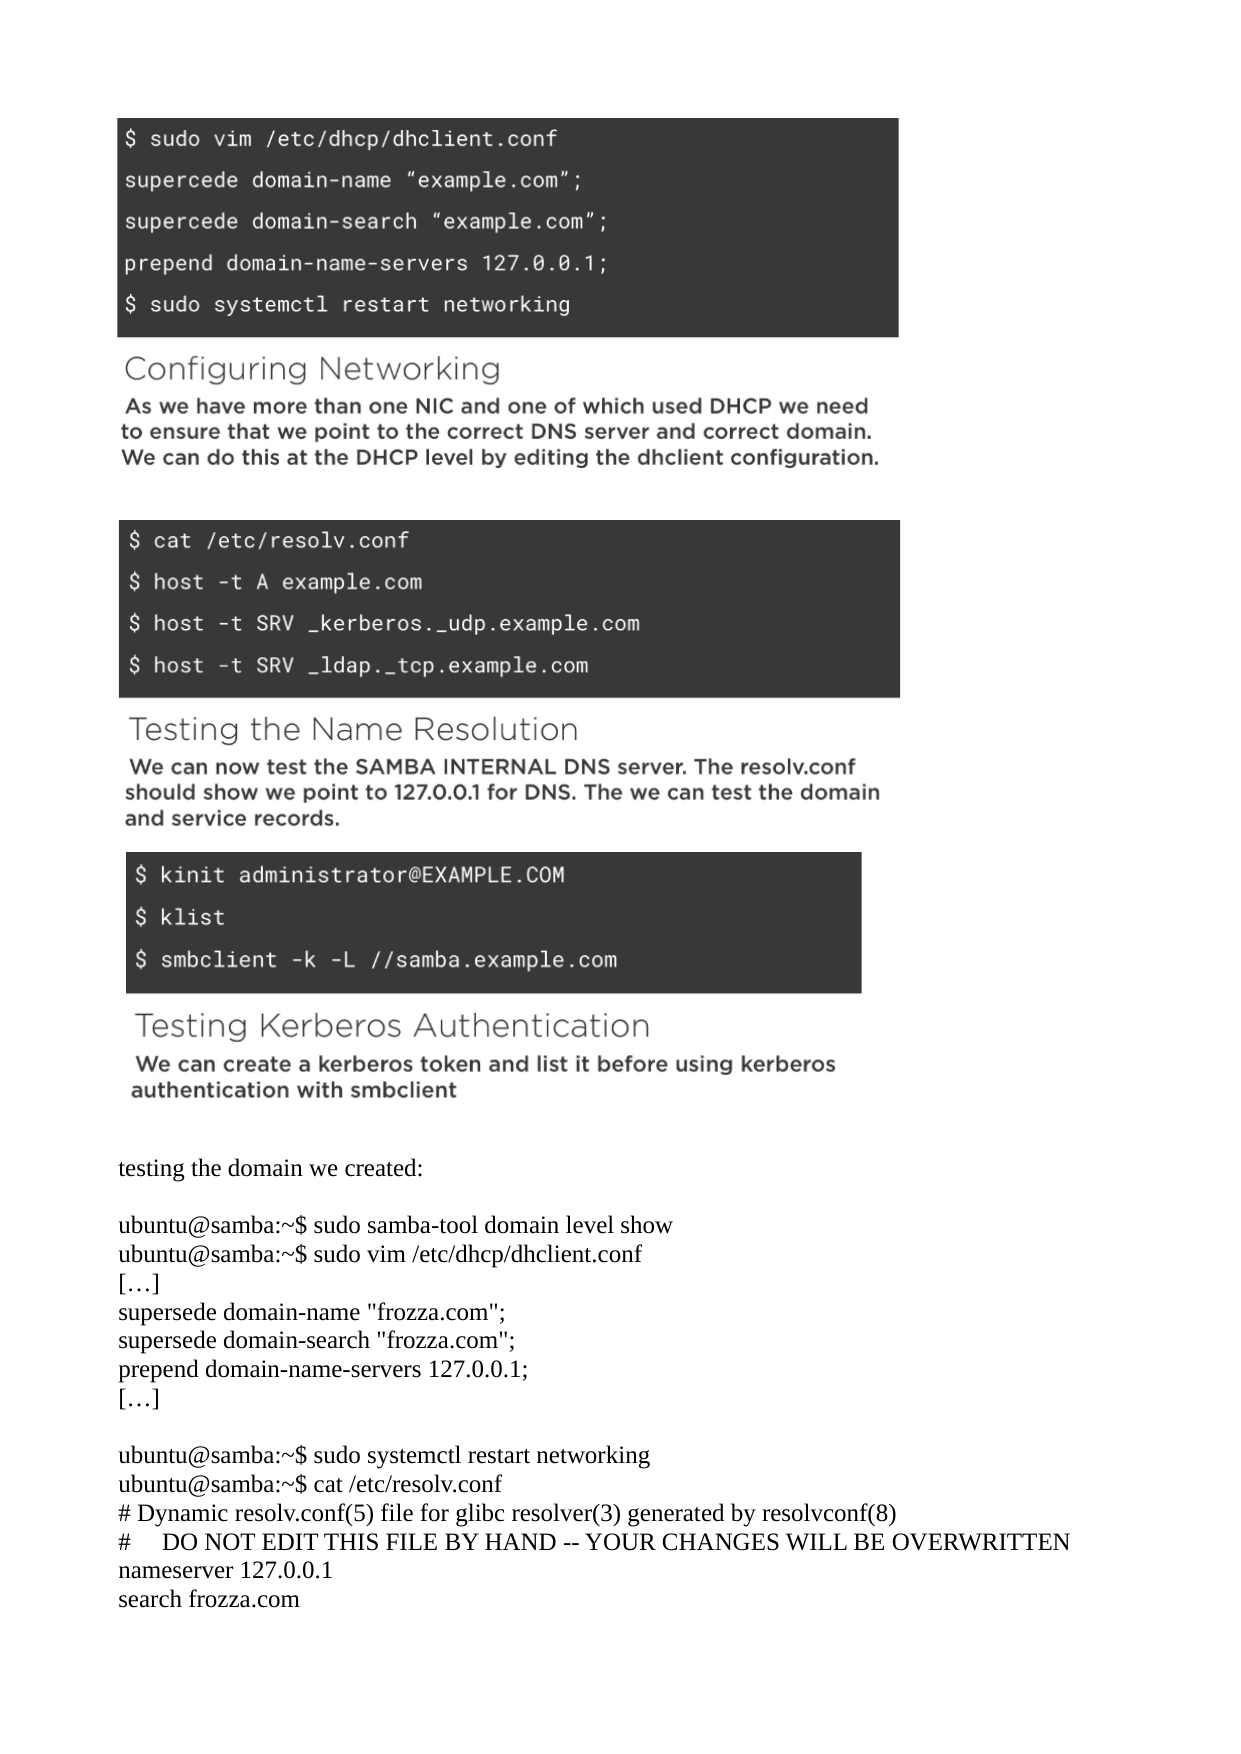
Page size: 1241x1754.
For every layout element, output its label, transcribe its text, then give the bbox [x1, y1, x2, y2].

picture [118, 520, 901, 843]
picture [117, 118, 899, 481]
text ubuntu@samba:~$ sudo samba-tool domain level show [118, 1211, 1122, 1239]
text ubuntu@samba:~$ sudo systemctl restart networking [118, 1441, 1122, 1469]
text nameserver 127.0.0.1 [118, 1556, 1122, 1584]
text supersede domain-name "frozza.com"; [118, 1297, 1122, 1326]
text ubuntu@samba:~$ sudo vim /etc/dhcp/dhclient.conf [118, 1239, 1122, 1268]
text […] [118, 1383, 1122, 1412]
text # DO NOT EDIT THIS FILE BY HAND -- YOUR CHANGES WILL BE OVERWRITTEN [118, 1527, 1122, 1556]
picture [126, 852, 862, 1113]
text search frozza.com [118, 1584, 1122, 1613]
text […] [118, 1268, 1122, 1297]
text prepend domain-name-servers 127.0.0.1; [118, 1354, 1122, 1383]
text ubuntu@samba:~$ cat /etc/resolv.conf [118, 1469, 1122, 1498]
text supersede domain-search "frozza.com"; [118, 1326, 1122, 1354]
text testing the domain we created: [118, 1153, 1122, 1182]
text # Dynamic resolv.conf(5) file for glibc resolver(3) generated by resolvconf(8) [118, 1498, 1122, 1527]
